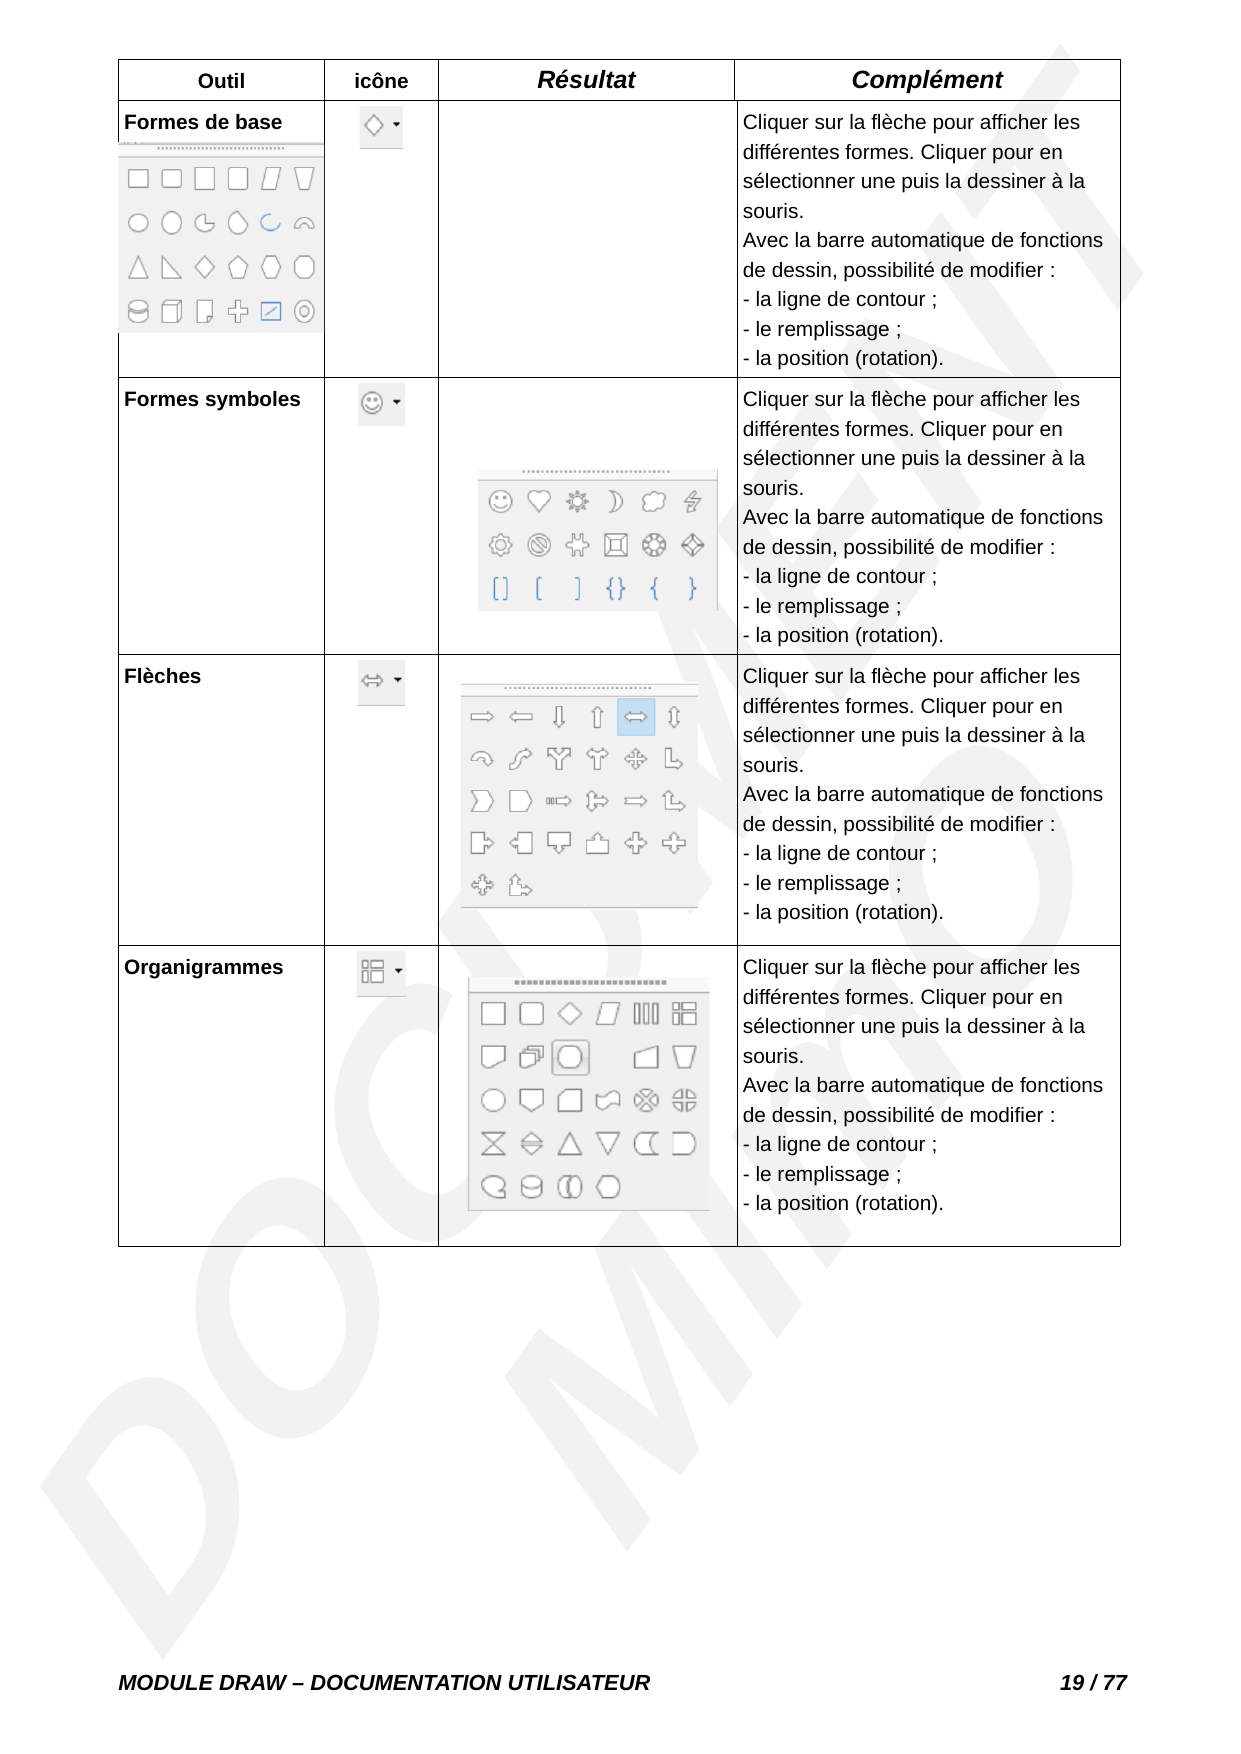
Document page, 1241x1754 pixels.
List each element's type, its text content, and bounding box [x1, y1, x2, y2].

picture [356, 951, 407, 997]
picture [467, 977, 710, 1211]
table_header Résultat [439, 60, 734, 100]
table_cell Cliquer sur la flèche pour afficher les différentes formes. Cliquer pour en sélectionner une puis la dessiner à la souris. Avec la barre automatique de fonctions de dessin, possibilité de modifier : - la ligne de contour ; - le remplissage ; - la position (rotation). [738, 946, 1120, 1246]
table_header Complément [735, 60, 1120, 100]
table_header Outil [119, 60, 324, 100]
table_cell Formes symboles [119, 378, 324, 654]
table_cell Cliquer sur la flèche pour afficher les différentes formes. Cliquer pour en sélectionner une puis la dessiner à la souris. Avec la barre automatique de fonctions de dessin, possibilité de modifier : - la ligne de contour ; - le remplissage ; - la position (rotation). [738, 378, 1120, 654]
table_cell Flèches [119, 655, 324, 945]
picture [118, 142, 325, 333]
table_cell [439, 378, 737, 654]
table_cell Organigrammes [119, 946, 324, 1246]
picture [477, 469, 719, 611]
picture [460, 682, 698, 910]
table_cell [325, 946, 438, 1246]
table_header icône [325, 60, 438, 100]
table_cell Cliquer sur la flèche pour afficher les différentes formes. Cliquer pour en sélectionner une puis la dessiner à la souris. Avec la barre automatique de fonctions de dessin, possibilité de modifier : - la ligne de contour ; - le remplissage ; - la position (rotation). [738, 655, 1120, 945]
table_cell [439, 655, 737, 945]
table_cell Formes de base [119, 101, 324, 142]
picture [359, 106, 403, 149]
table_cell [325, 655, 438, 945]
table_cell [325, 378, 438, 654]
picture [357, 660, 405, 706]
table_cell [439, 946, 737, 1246]
table_cell [325, 101, 438, 377]
picture [357, 383, 405, 426]
table_cell Cliquer sur la flèche pour afficher les différentes formes. Cliquer pour en sélectionner une puis la dessiner à la souris. Avec la barre automatique de fonctions de dessin, possibilité de modifier : - la ligne de contour ; - le remplissage ; - la position (rotation). [738, 101, 1120, 377]
table_cell [119, 333, 324, 377]
table_cell [439, 101, 737, 377]
